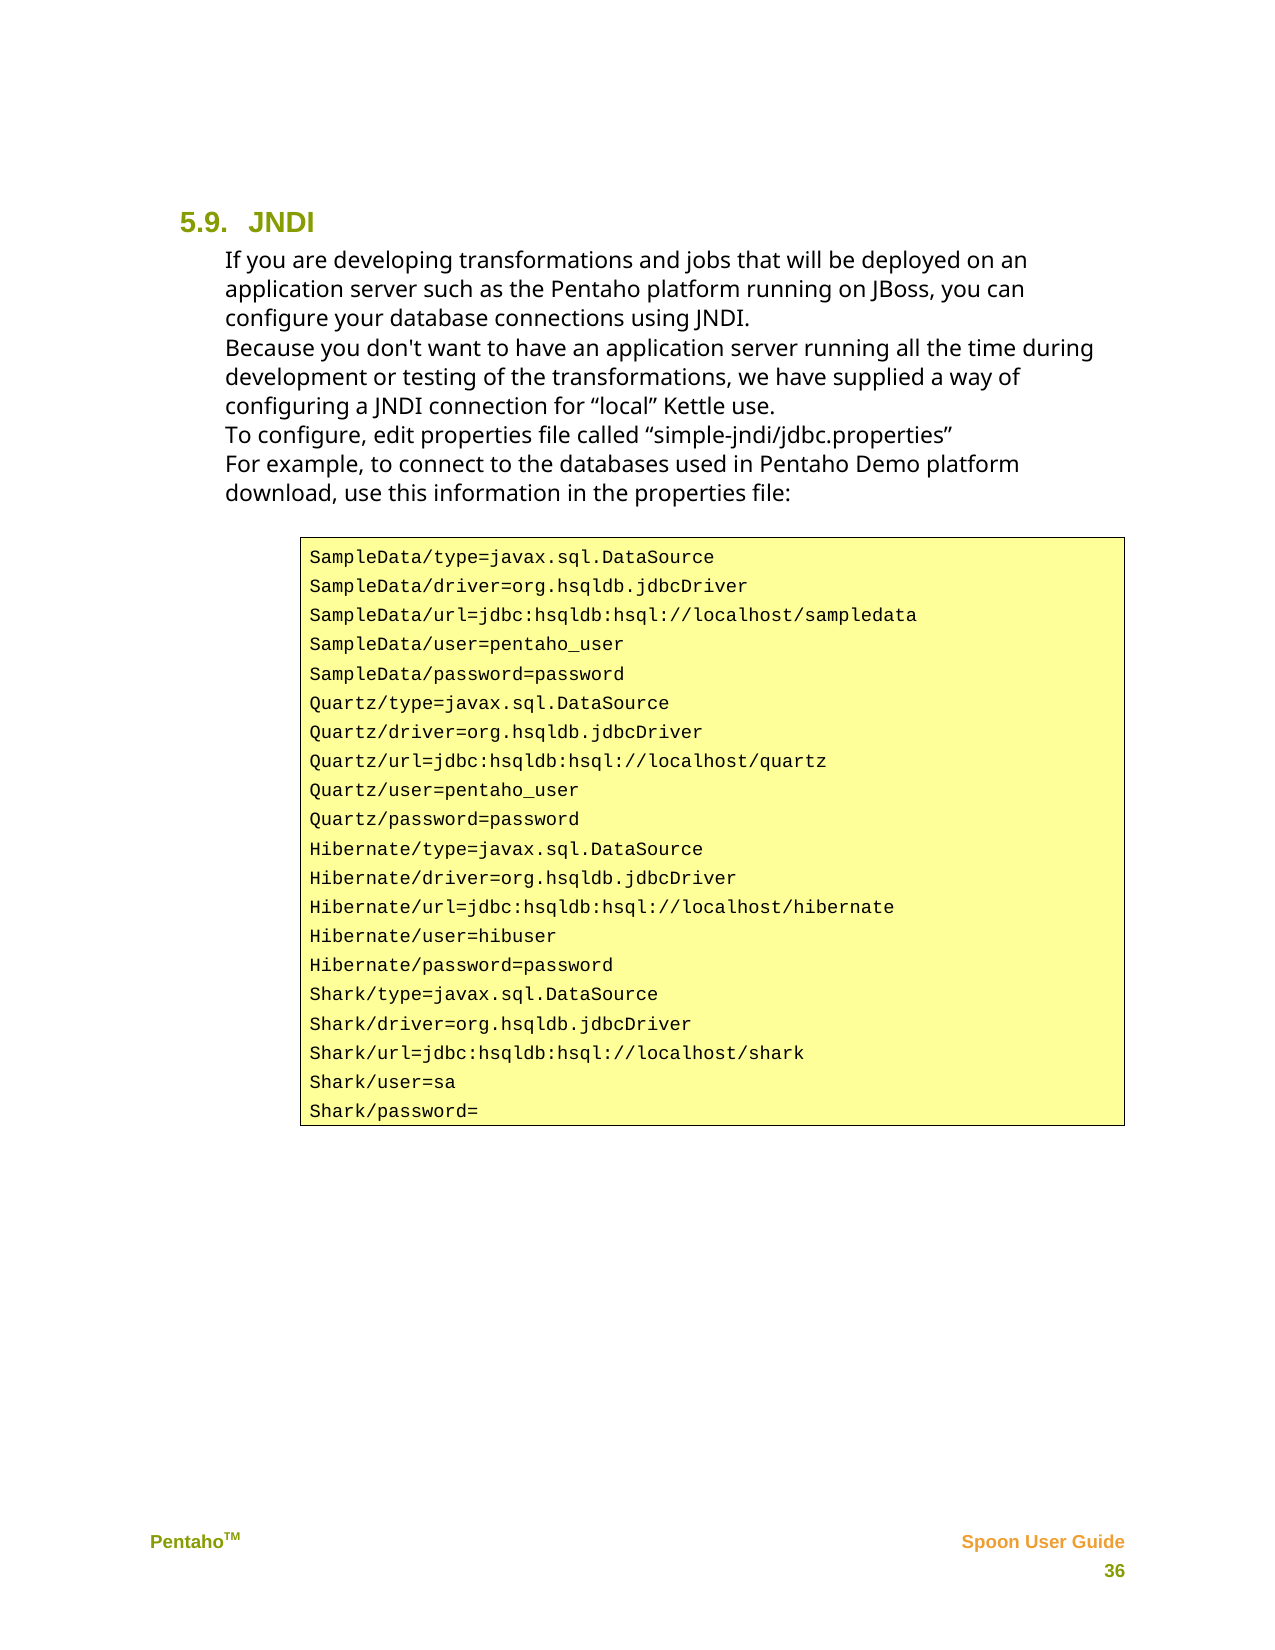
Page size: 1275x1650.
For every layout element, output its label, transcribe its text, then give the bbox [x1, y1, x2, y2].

text Hibernate/password=password [301, 945, 1124, 974]
text If you are developing transformations and jobs that will be deployed on an application server such as the Pentaho platform running on JBoss, you can configure your database connections using JNDI. [225, 245, 1125, 333]
text To configure, edit properties file called “simple-jndi/jdbc.properties” [225, 420, 1125, 449]
text Shark/user=sa [301, 1062, 1124, 1091]
text Quartz/url=jdbc:hsqldb:hsql://localhost/quartz [301, 741, 1124, 770]
text SampleData/type=javax.sql.DataSource [301, 538, 1124, 566]
text Quartz/driver=org.hsqldb.jdbcDriver [301, 712, 1124, 741]
text Shark/url=jdbc:hsqldb:hsql://localhost/shark [301, 1033, 1124, 1062]
text Hibernate/user=hibuser [301, 916, 1124, 945]
text Quartz/type=javax.sql.DataSource [301, 683, 1124, 712]
text SampleData/password=password [301, 653, 1124, 683]
text Hibernate/type=javax.sql.DataSource [301, 828, 1124, 858]
text Quartz/password=password [301, 799, 1124, 828]
text Hibernate/driver=org.hsqldb.jdbcDriver [301, 858, 1124, 887]
text Hibernate/url=jdbc:hsqldb:hsql://localhost/hibernate [301, 887, 1124, 916]
text SampleData/driver=org.hsqldb.jdbcDriver [301, 566, 1124, 595]
subtitle JNDI [179, 204, 1125, 239]
text Quartz/user=pentaho_user [301, 770, 1124, 799]
text SampleData/user=pentaho_user [301, 624, 1124, 653]
text Because you don't want to have an application server running all the time during development or testing of the transformations, we have supplied a way of configuring a JNDI connection for “local” Kettle use. [225, 333, 1125, 420]
text For example, to connect to the databases used in Pentaho Demo platform download, use this information in the properties file: [225, 449, 1125, 508]
text SampleData/url=jdbc:hsqldb:hsql://localhost/sampledata [301, 595, 1124, 624]
text Shark/driver=org.hsqldb.jdbcDriver [301, 1003, 1124, 1033]
text Shark/type=javax.sql.DataSource [301, 974, 1124, 1003]
text Shark/password= [301, 1091, 1124, 1125]
